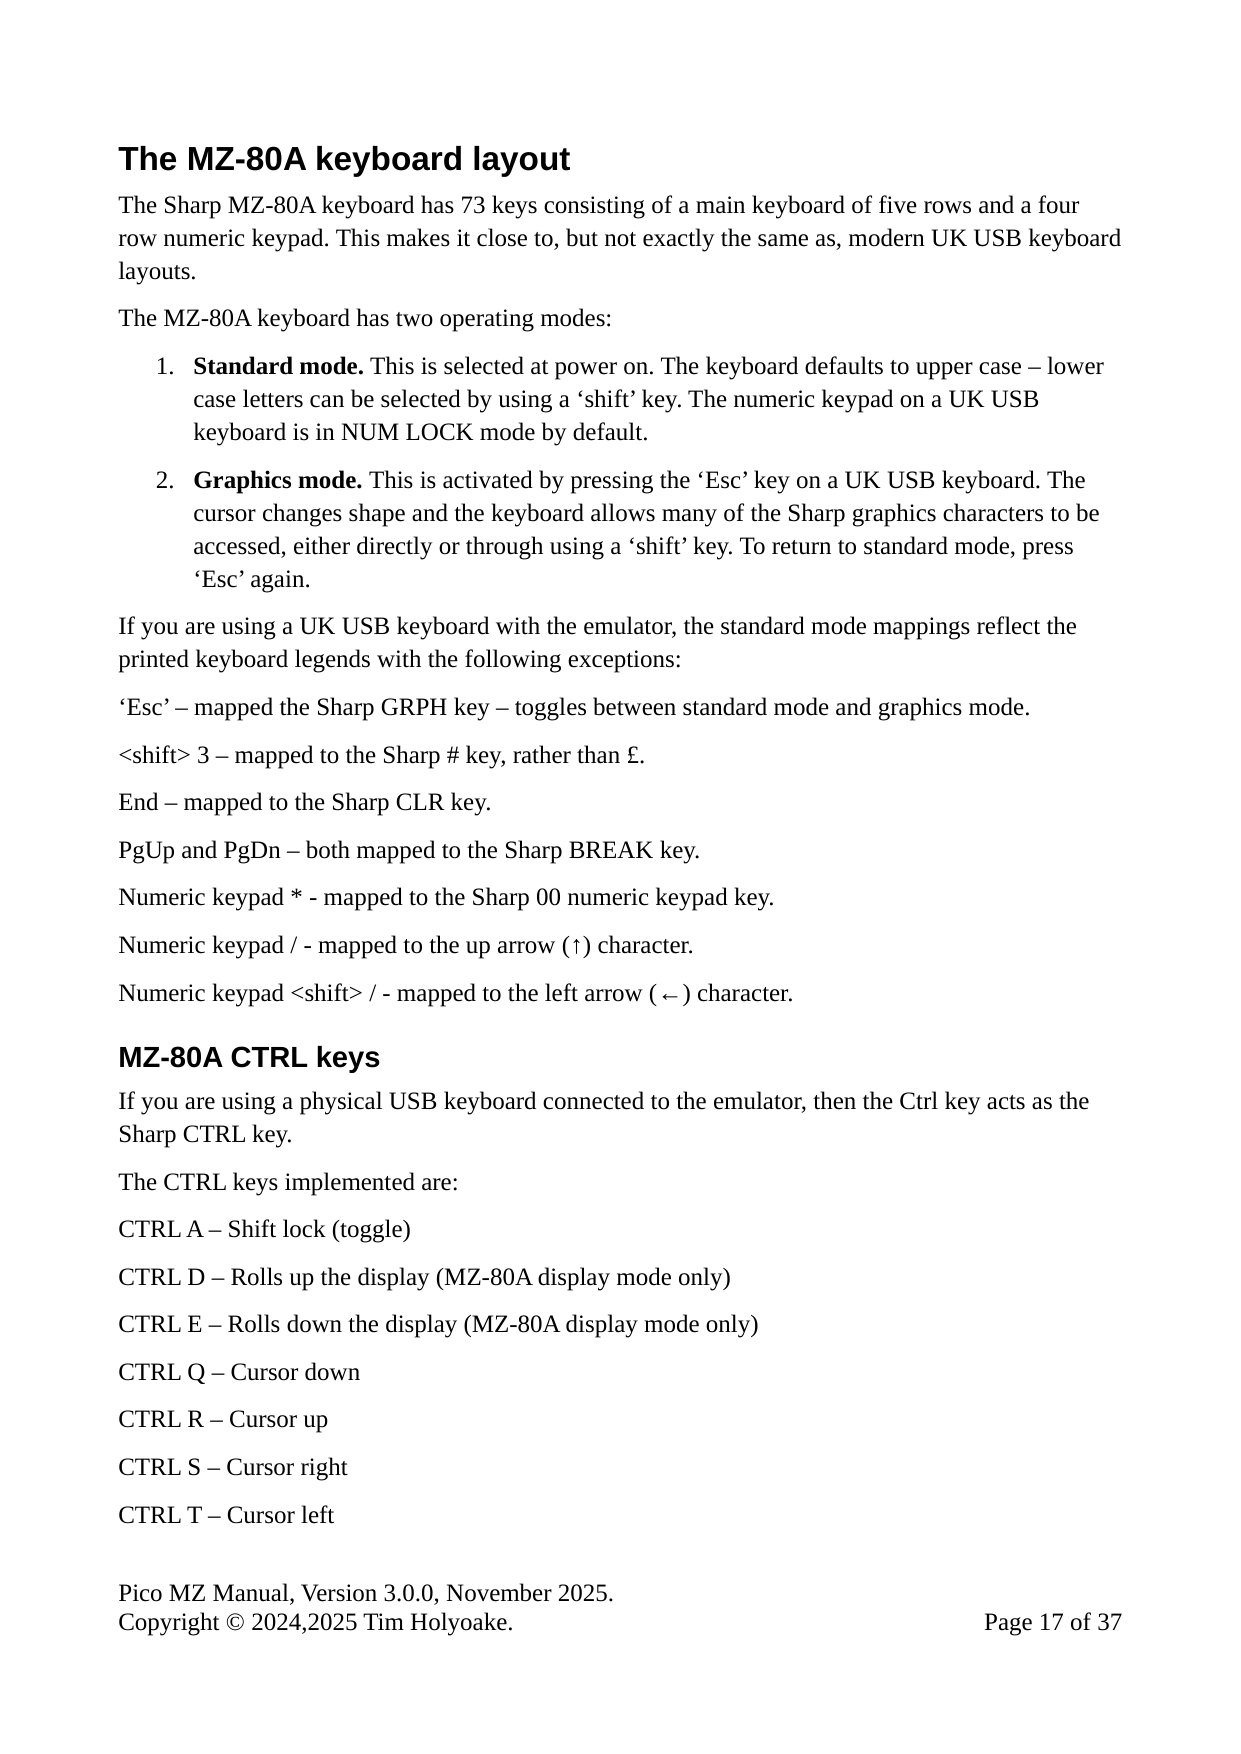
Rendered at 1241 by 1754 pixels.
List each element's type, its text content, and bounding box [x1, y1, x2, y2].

text CTRL A – Shift lock (toggle) [118, 1214, 1122, 1243]
text The MZ-80A keyboard has two operating modes: [118, 303, 1122, 332]
text PgUp and PgDn – both mapped to the Sharp BREAK key. [118, 835, 1122, 864]
text End – mapped to the Sharp CLR key. [118, 787, 1122, 816]
text CTRL E – Rolls down the display (MZ-80A display mode only) [118, 1309, 1122, 1338]
text If you are using a UK USB keyboard with the emulator, the standard mode mappings reflect the printed keyboard legends with the following exceptions: [118, 611, 1122, 673]
text CTRL S – Cursor right [118, 1452, 1122, 1481]
text CTRL D – Rolls up the display (MZ-80A display mode only) [118, 1262, 1122, 1291]
list Graphics mode. This is activated by pressing the ‘Esc’ key on a UK USB keyboard. The cursor changes shape and the keyboard allows many of the Sharp graphics characters to be accessed, either directly or through using a ‘shift’ key. To return to standard mode, press ‘Esc’ again. [156, 465, 1122, 593]
list Standard mode. This is selected at power on. The keyboard defaults to upper case – lower case letters can be selected by using a ‘shift’ key. The numeric keypad on a UK USB keyboard is in NUM LOCK mode by default. [156, 351, 1122, 446]
text CTRL T – Cursor left [118, 1500, 1122, 1528]
text CTRL Q – Cursor down [118, 1357, 1122, 1386]
text If you are using a physical USB keyboard connected to the emulator, then the Ctrl key acts as the Sharp CTRL key. [118, 1086, 1122, 1148]
text ‘Esc’ – mapped the Sharp GRPH key – toggles between standard mode and graphics mode. [118, 692, 1122, 721]
text CTRL R – Cursor up [118, 1404, 1122, 1433]
text Numeric keypad * - mapped to the Sharp 00 numeric keypad key. [118, 882, 1122, 911]
subtitle MZ-80A CTRL keys [118, 1040, 1122, 1073]
text The Sharp MZ-80A keyboard has 73 keys consisting of a main keyboard of five rows and a four row numeric keypad. This makes it close to, but not exactly the same as, modern UK USB keyboard layouts. [118, 190, 1122, 285]
text <shift> 3 – mapped to the Sharp # key, rather than £. [118, 740, 1122, 768]
text Numeric keypad / - mapped to the up arrow (↑) character. [118, 930, 1122, 959]
subtitle The MZ-80A keyboard layout [118, 139, 1122, 177]
text Numeric keypad <shift> / - mapped to the left arrow (←) character. [118, 978, 1122, 1006]
text The CTRL keys implemented are: [118, 1167, 1122, 1195]
